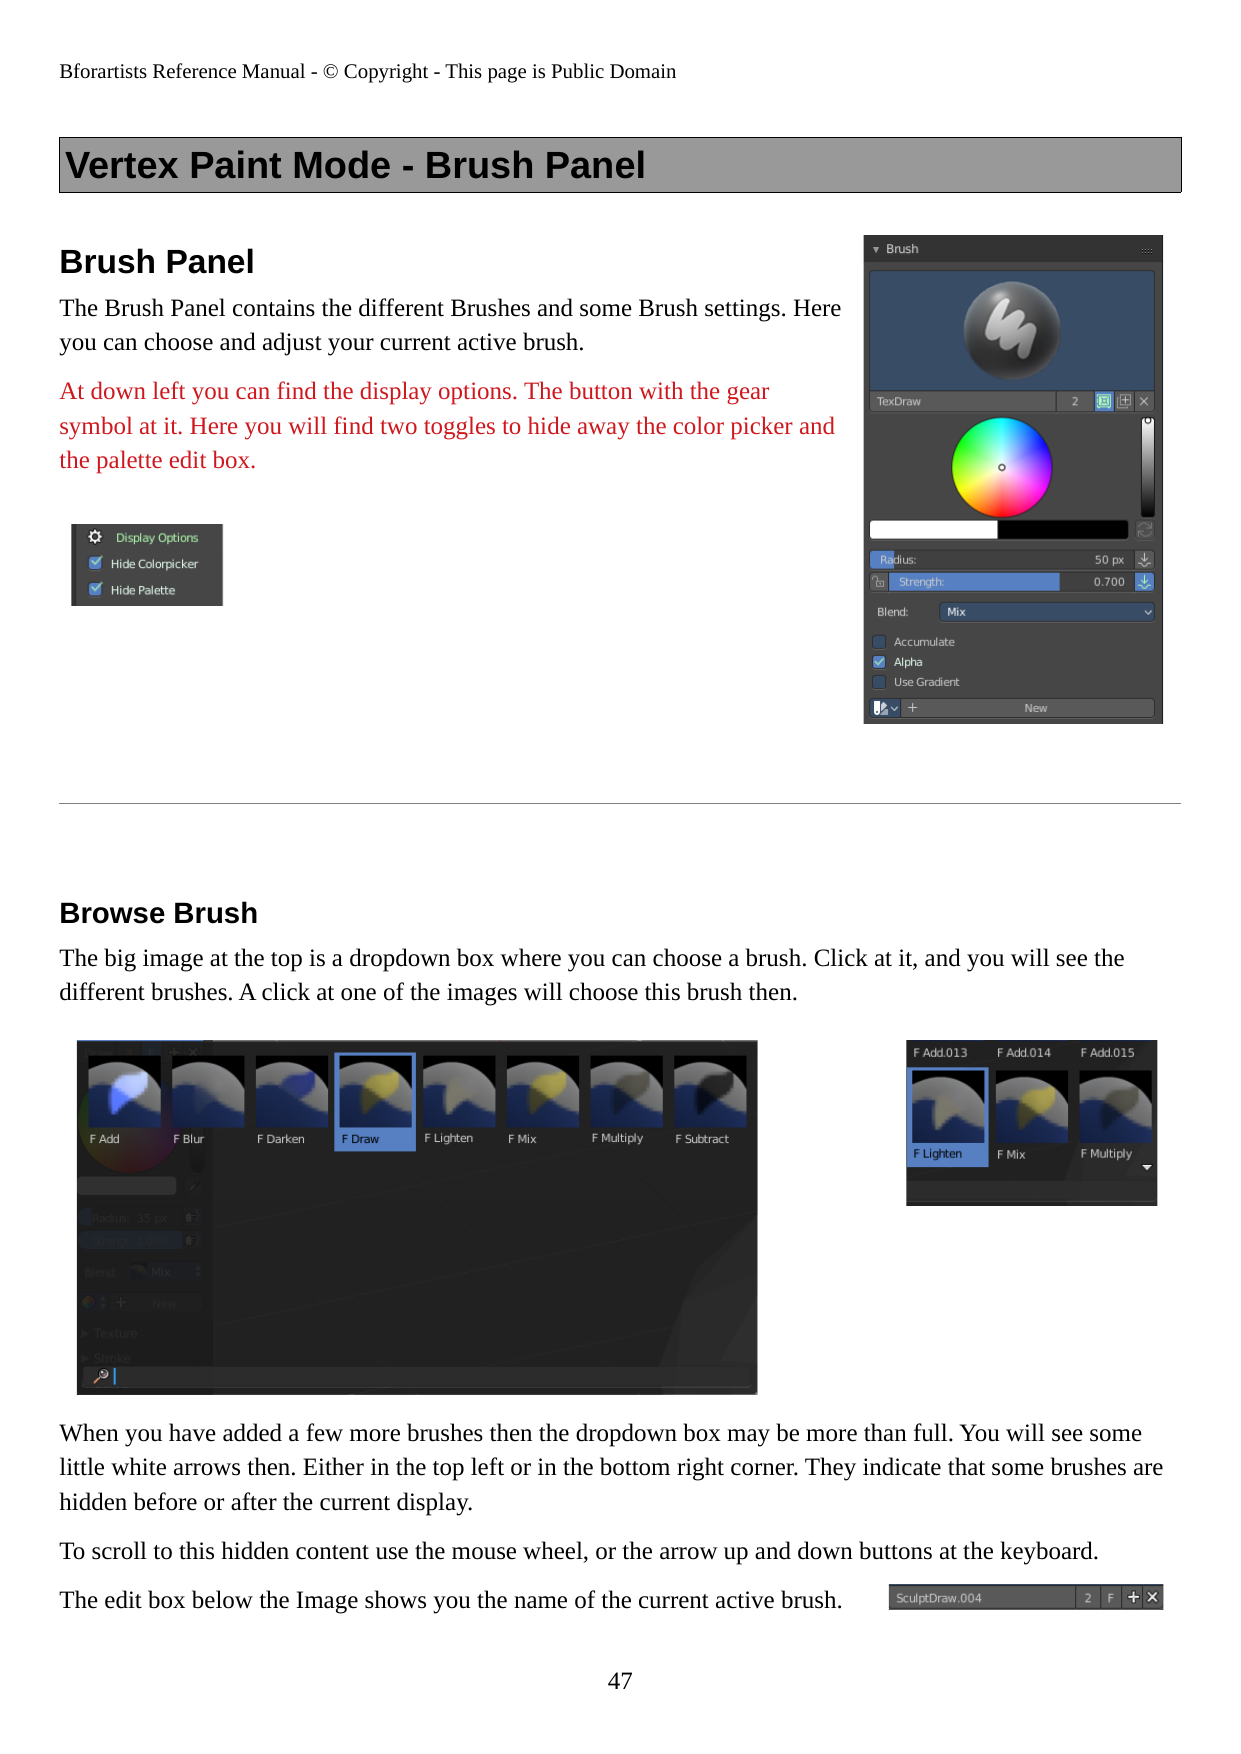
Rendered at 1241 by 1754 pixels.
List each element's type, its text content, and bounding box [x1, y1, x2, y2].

text The Brush Panel contains the different Brushes and some Brush settings. Here you can choose and adjust your current active brush. [59, 293, 863, 356]
table_header Vertex Paint Mode - Brush Panel [60, 138, 1181, 192]
text The edit box below the Image shows you the name of the current active brush. [59, 1585, 1181, 1613]
subtitle [1164, 242, 1181, 280]
picture [71, 524, 224, 606]
text At down left you can find the display options. The button with the gear symbol at it. Here you will find two toggles to hide away the color picker and the palette edit box. [59, 376, 863, 474]
subtitle Brush Panel [59, 242, 863, 280]
text When you have added a few more brushes then the dropdown box may be more than full. You will see some little white arrows then. Either in the top left or in the bottom right corner. They indicate that some brushes are hidden before or after the current display. [59, 1026, 1181, 1515]
picture [863, 235, 1164, 724]
picture [76, 1040, 758, 1395]
subtitle Browse Brush [59, 896, 1181, 930]
text To scroll to this hidden content use the mouse wheel, or the arrow up and down buttons at the keyboard. [59, 1536, 1181, 1564]
picture [906, 1040, 1158, 1206]
picture [888, 1584, 1164, 1610]
text The big image at the top is a dropdown box where you can choose a brush. Click at it, and you will see the different brushes. A click at one of the images will choose this brush then. [59, 943, 1181, 1006]
